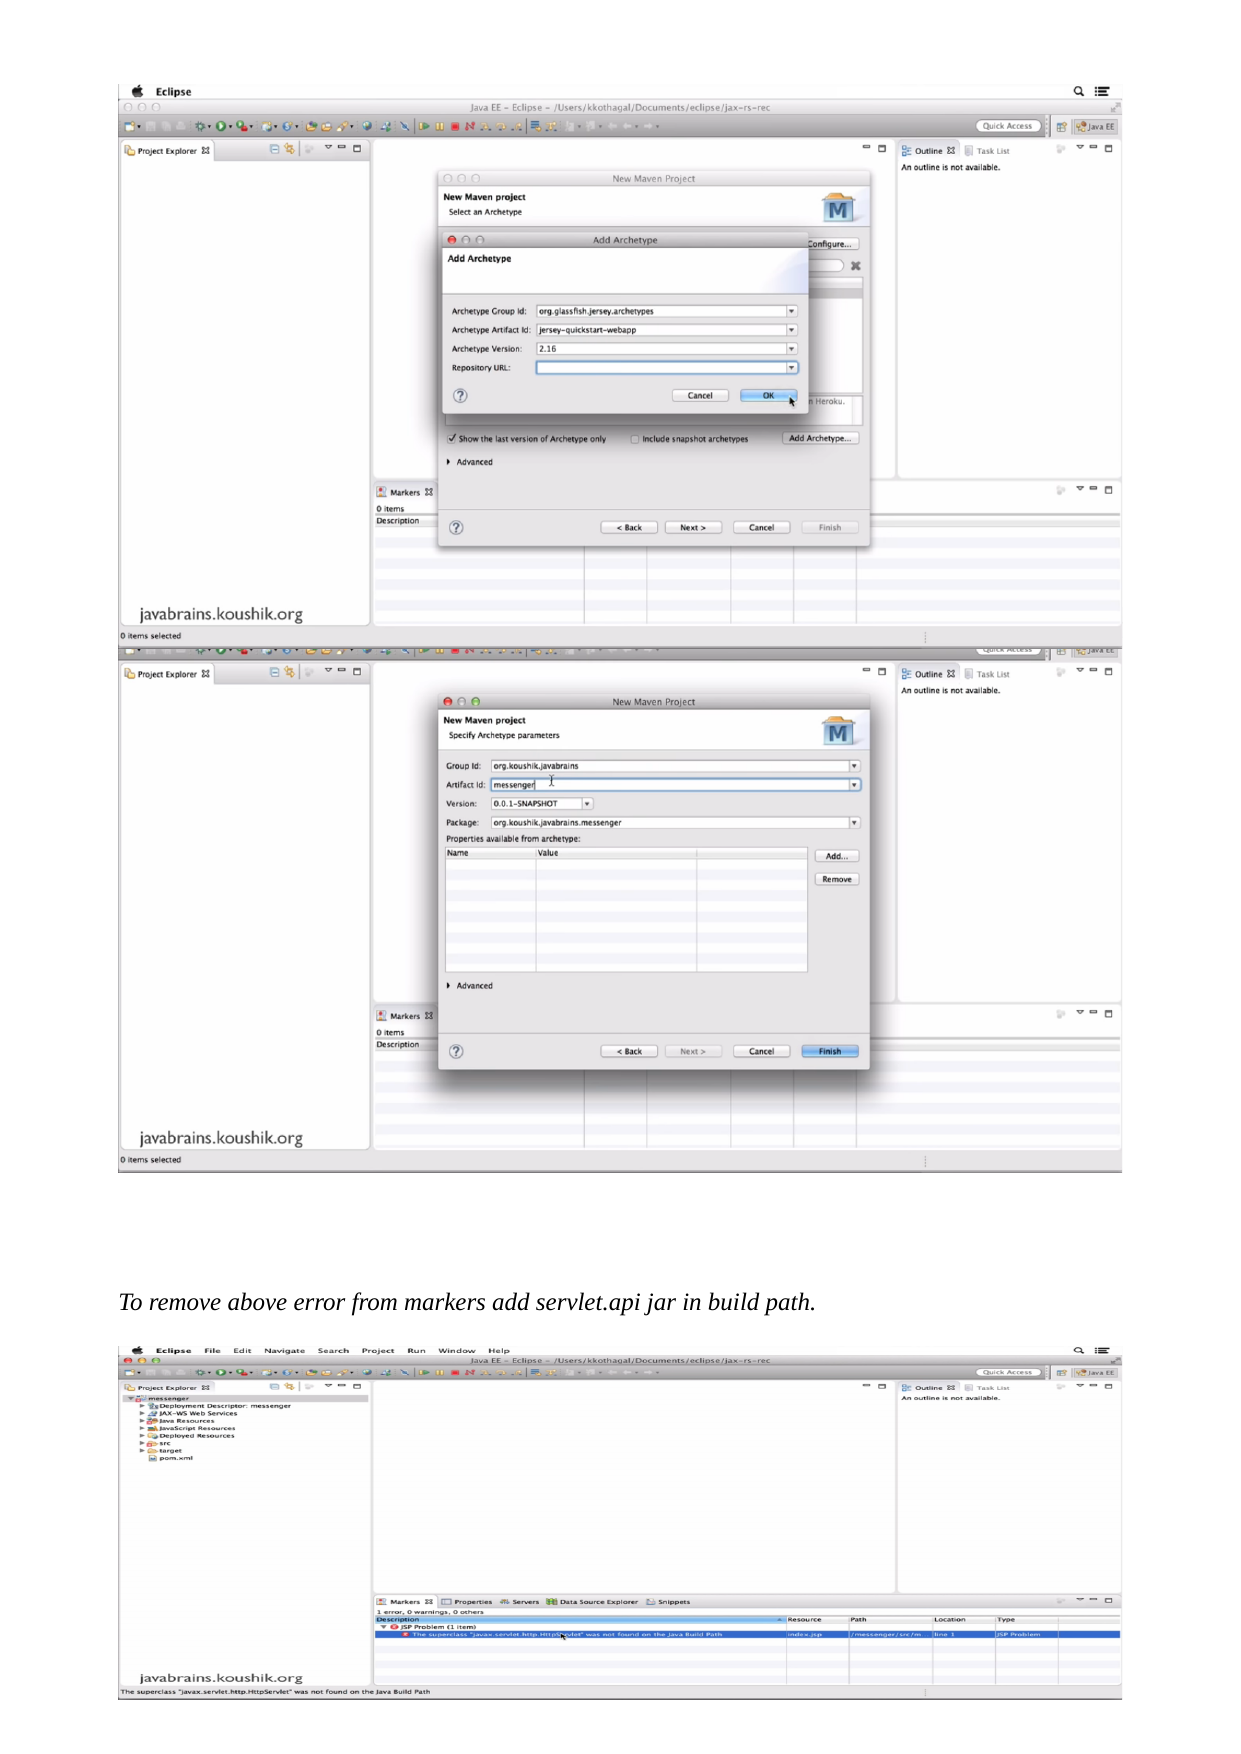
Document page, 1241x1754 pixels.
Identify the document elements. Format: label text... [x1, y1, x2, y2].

text To remove above error from markers add servlet.api jar in build path. [118, 1287, 1122, 1316]
picture [118, 84, 1123, 1173]
picture [118, 1346, 1123, 1700]
